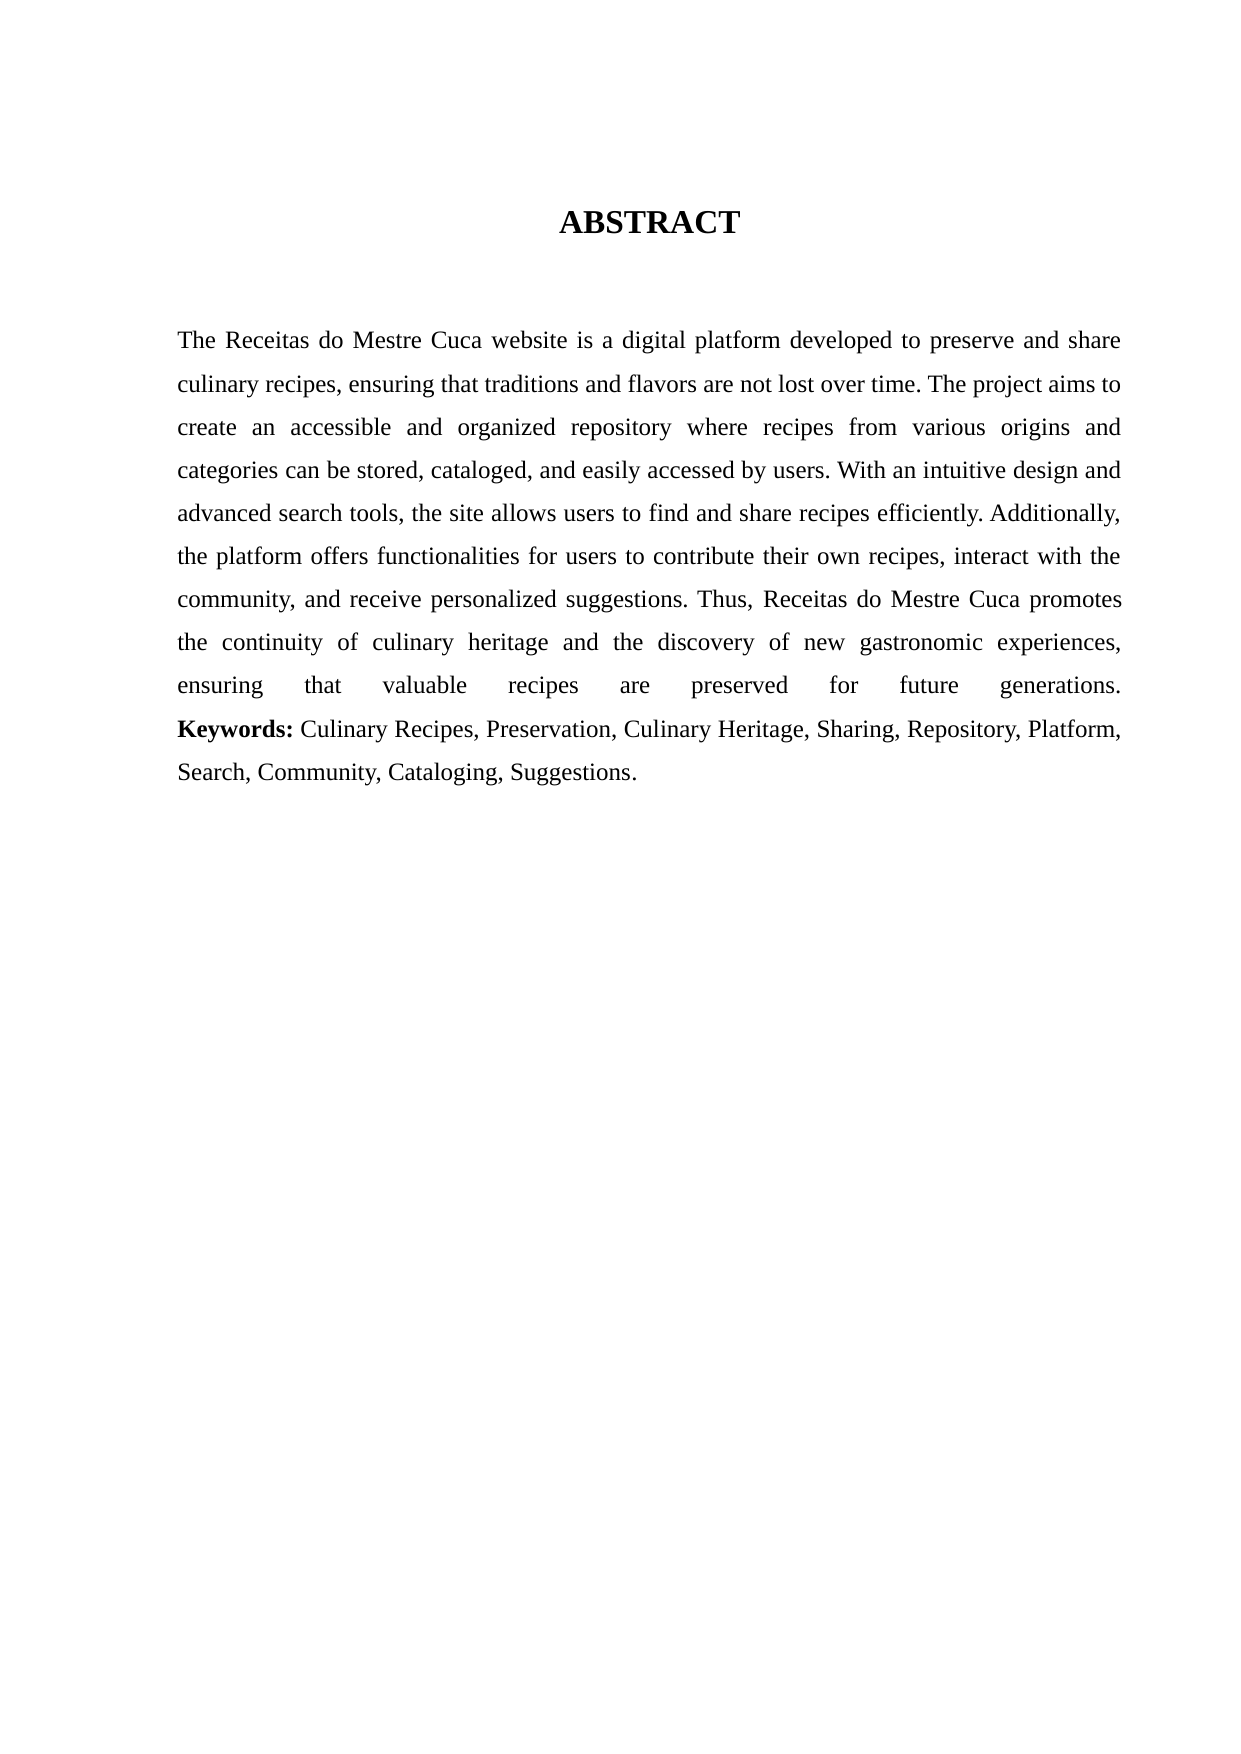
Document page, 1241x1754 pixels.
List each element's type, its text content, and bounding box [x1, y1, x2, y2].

text The Receitas do Mestre Cuca website is a digital platform developed to preserve and share culinary recipes, ensuring that traditions and flavors are not lost over time. The project aims to create an accessible and organized repository where recipes from various origins and categories can be stored, cataloged, and easily accessed by users. With an intuitive design and advanced search tools, the site allows users to find and share recipes efficiently. Additionally, the platform offers functionalities for users to contribute their own recipes, interact with the community, and receive personalized suggestions. Thus, Receitas do Mestre Cuca promotes the continuity of culinary heritage and the discovery of new gastronomic experiences, ensuring that valuable recipes are preserved for future generations. Keywords: Culinary Recipes, Preservation, Culinary Heritage, Sharing, Repository, Platform, Search, Community, Cataloging, Suggestions. [177, 326, 1122, 786]
subtitle ABSTRACT [177, 202, 1122, 240]
